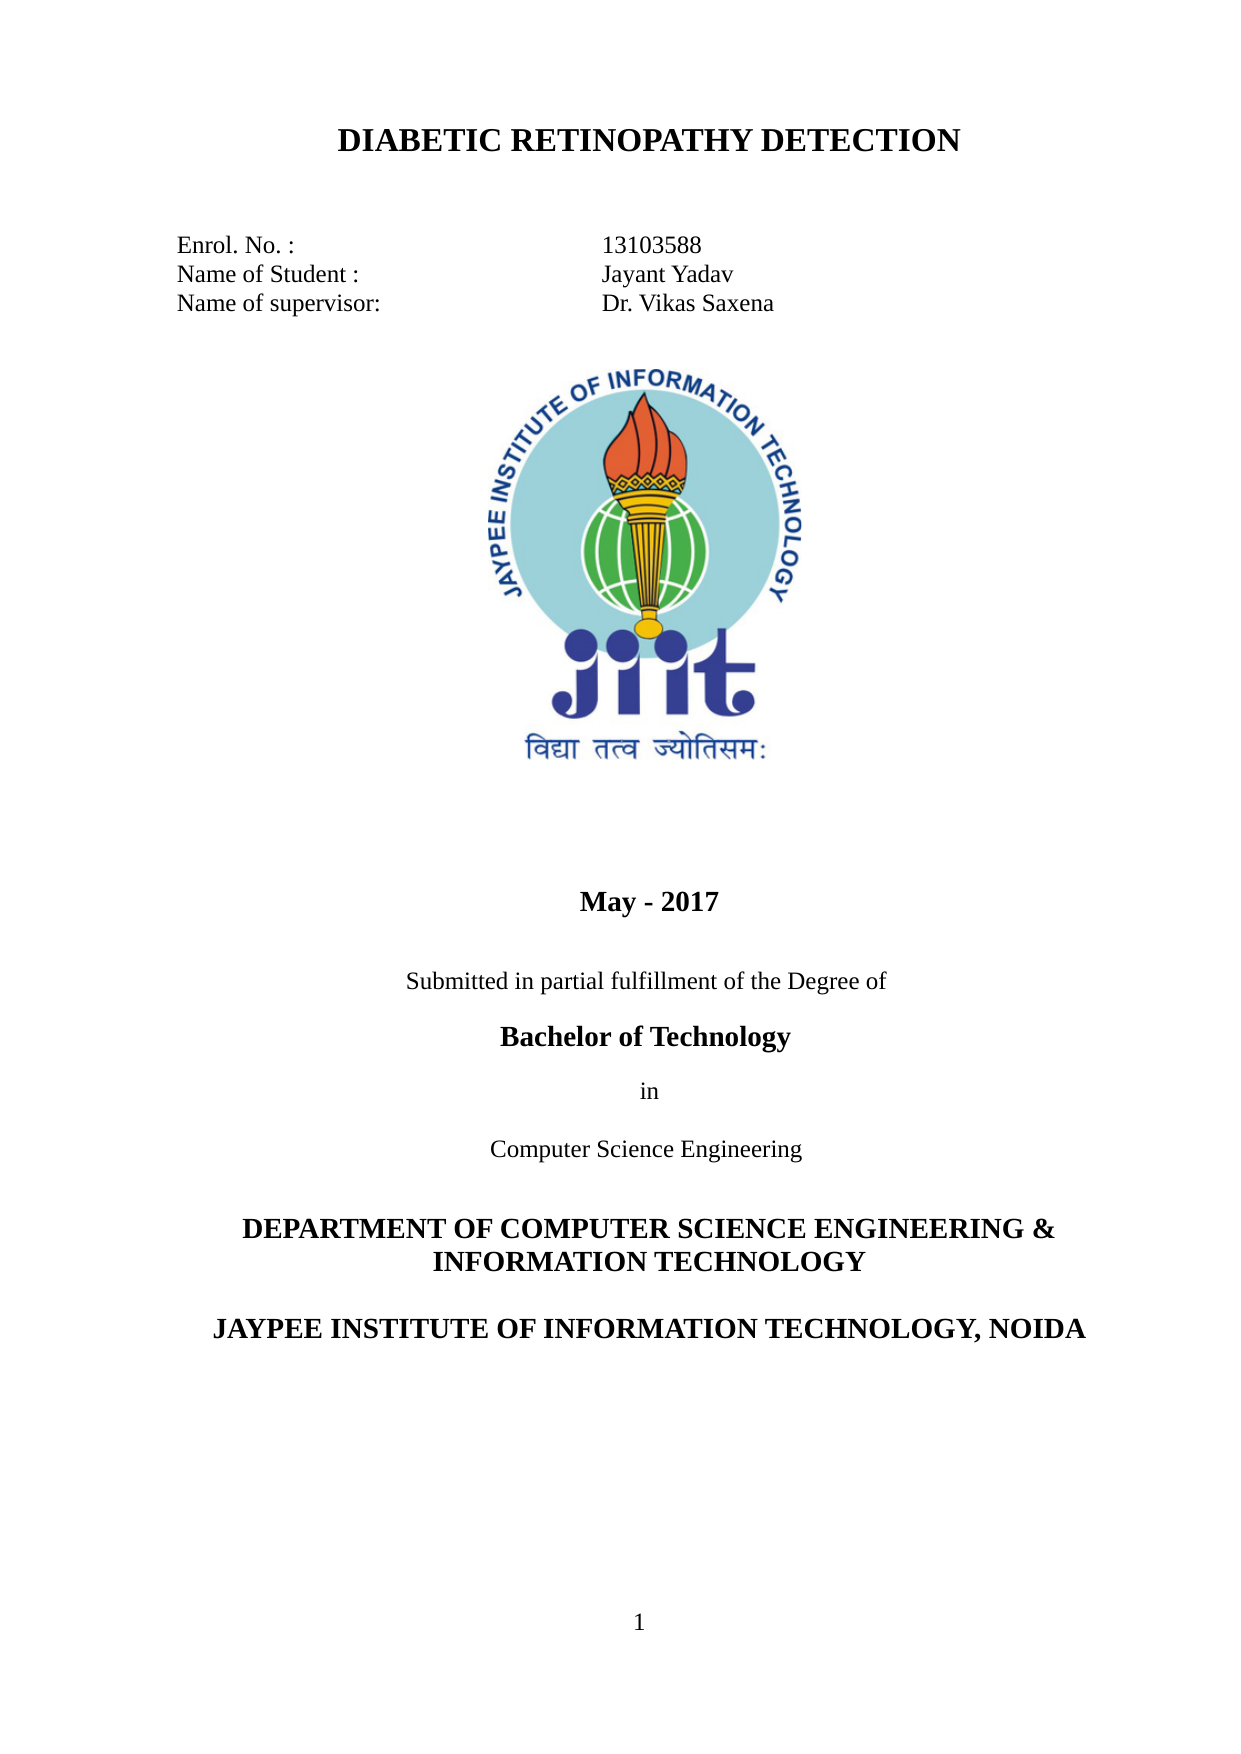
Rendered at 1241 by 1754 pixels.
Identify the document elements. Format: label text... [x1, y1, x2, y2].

text JAYPEE INSTITUTE OF INFORMATION TECHNOLOGY, NOIDA [177, 1311, 1122, 1345]
text Enrol. No. : 13103588 [177, 231, 1122, 259]
text Name of Student : Jayant Yadav [177, 259, 1122, 288]
text Computer Science Engineering [177, 1134, 1122, 1163]
text Name of supervisor: Dr. Vikas Saxena [177, 288, 1122, 317]
text DIABETIC RETINOPATHY DETECTION [177, 120, 980, 158]
text DEPARTMENT OF COMPUTER SCIENCE ENGINEERING & INFORMATION TECHNOLOGY [177, 1211, 1122, 1278]
text May - 2017 [177, 884, 1122, 918]
text Bachelor of Technology [177, 1019, 1122, 1052]
text Submitted in partial fulfillment of the Degree of [177, 966, 1122, 995]
text in [177, 1076, 1122, 1105]
picture [488, 369, 802, 760]
